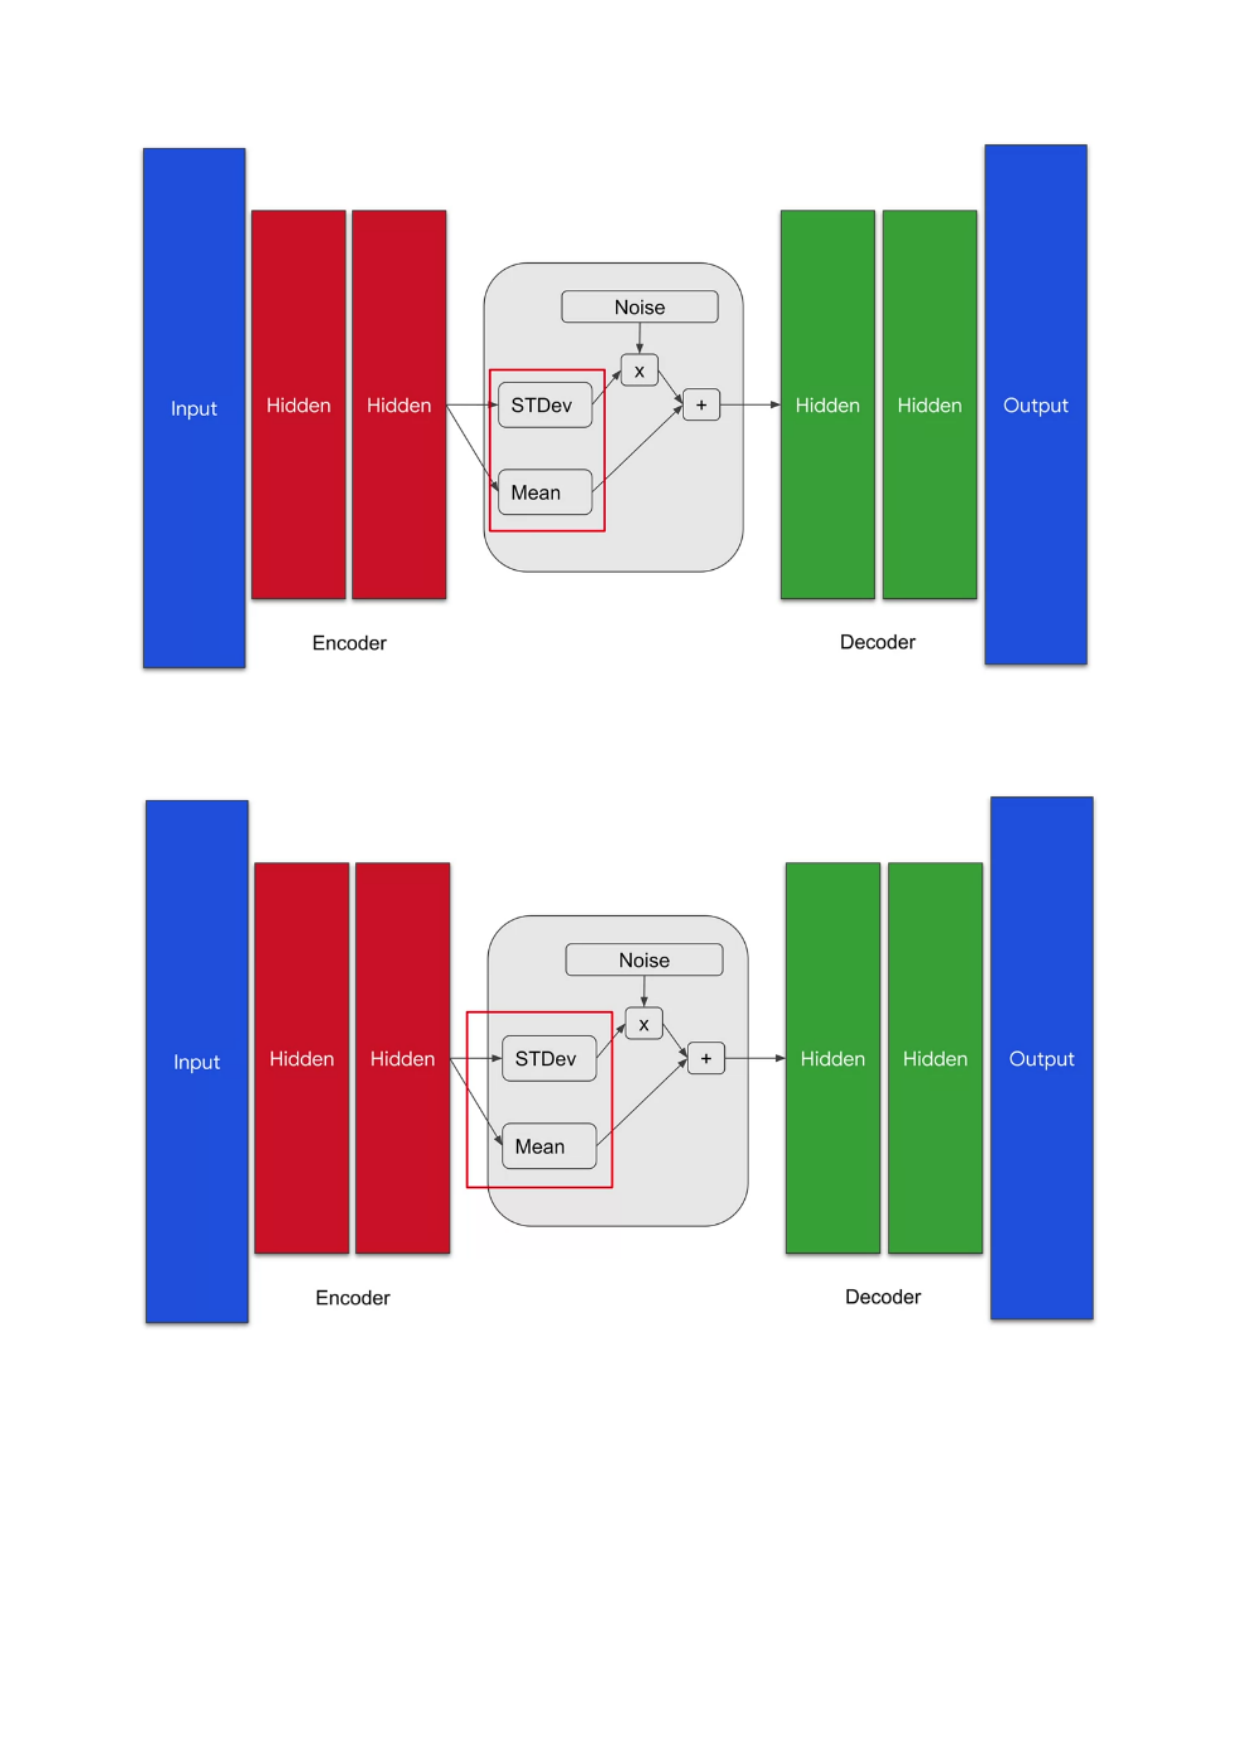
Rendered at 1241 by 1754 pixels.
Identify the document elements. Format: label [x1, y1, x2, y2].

picture [118, 118, 1123, 676]
picture [118, 775, 1123, 1331]
